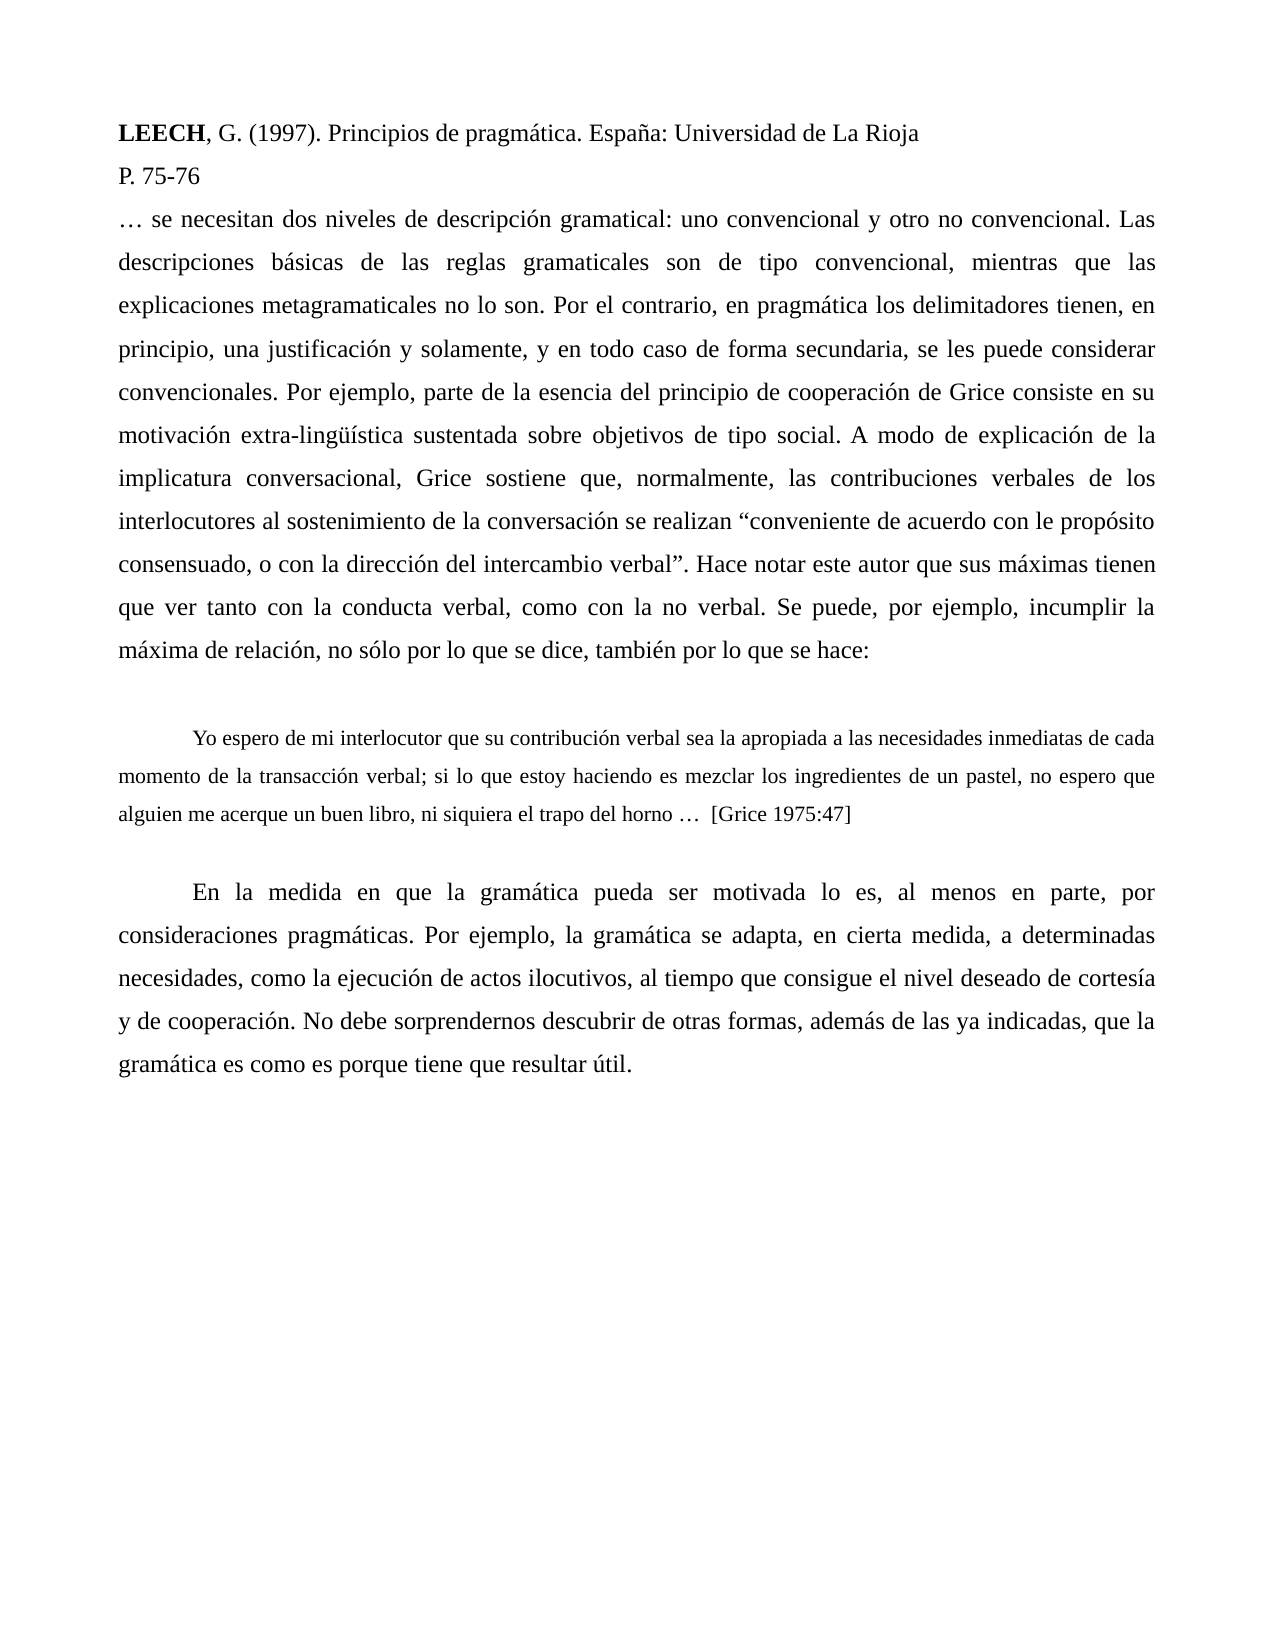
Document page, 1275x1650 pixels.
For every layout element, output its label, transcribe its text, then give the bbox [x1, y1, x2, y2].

text P. 75-76 [118, 161, 1157, 190]
text Yo espero de mi interlocutor que su contribución verbal sea la apropiada a las necesidades inmediatas de cada momento de la transacción verbal; si lo que estoy haciendo es mezclar los ingredientes de un pastel, no espero que alguien me acerque un buen libro, ni siquiera el trapo del horno … [Grice 1975:47] [118, 722, 1157, 826]
text En la medida en que la gramática pueda ser motivada lo es, al menos en parte, por consideraciones pragmáticas. Por ejemplo, la gramática se adapta, en cierta medida, a determinadas necesidades, como la ejecución de actos ilocutivos, al tiempo que consigue el nivel deseado de cortesía y de cooperación. No debe sorprendernos descubrir de otras formas, además de las ya indicadas, que la gramática es como es porque tiene que resultar útil. [118, 877, 1157, 1078]
text … se necesitan dos niveles de descripción gramatical: uno convencional y otro no convencional. Las descripciones básicas de las reglas gramaticales son de tipo convencional, mientras que las explicaciones metagramaticales no lo son. Por el contrario, en pragmática los delimitadores tienen, en principio, una justificación y solamente, y en todo caso de forma secundaria, se les puede considerar convencionales. Por ejemplo, parte de la esencia del principio de cooperación de Grice consiste en su motivación extra-lingüística sustentada sobre objetivos de tipo social. A modo de explicación de la implicatura conversacional, Grice sostiene que, normalmente, las contribuciones verbales de los interlocutores al sostenimiento de la conversación se realizan “conveniente de acuerdo con le propósito consensuado, o con la dirección del intercambio verbal”. Hace notar este autor que sus máximas tienen que ver tanto con la conducta verbal, como con la no verbal. Se puede, por ejemplo, incumplir la máxima de relación, no sólo por lo que se dice, también por lo que se hace: [118, 204, 1157, 664]
text LEECH, G. (1997). Principios de pragmática. España: Universidad de La Rioja [118, 118, 1157, 147]
